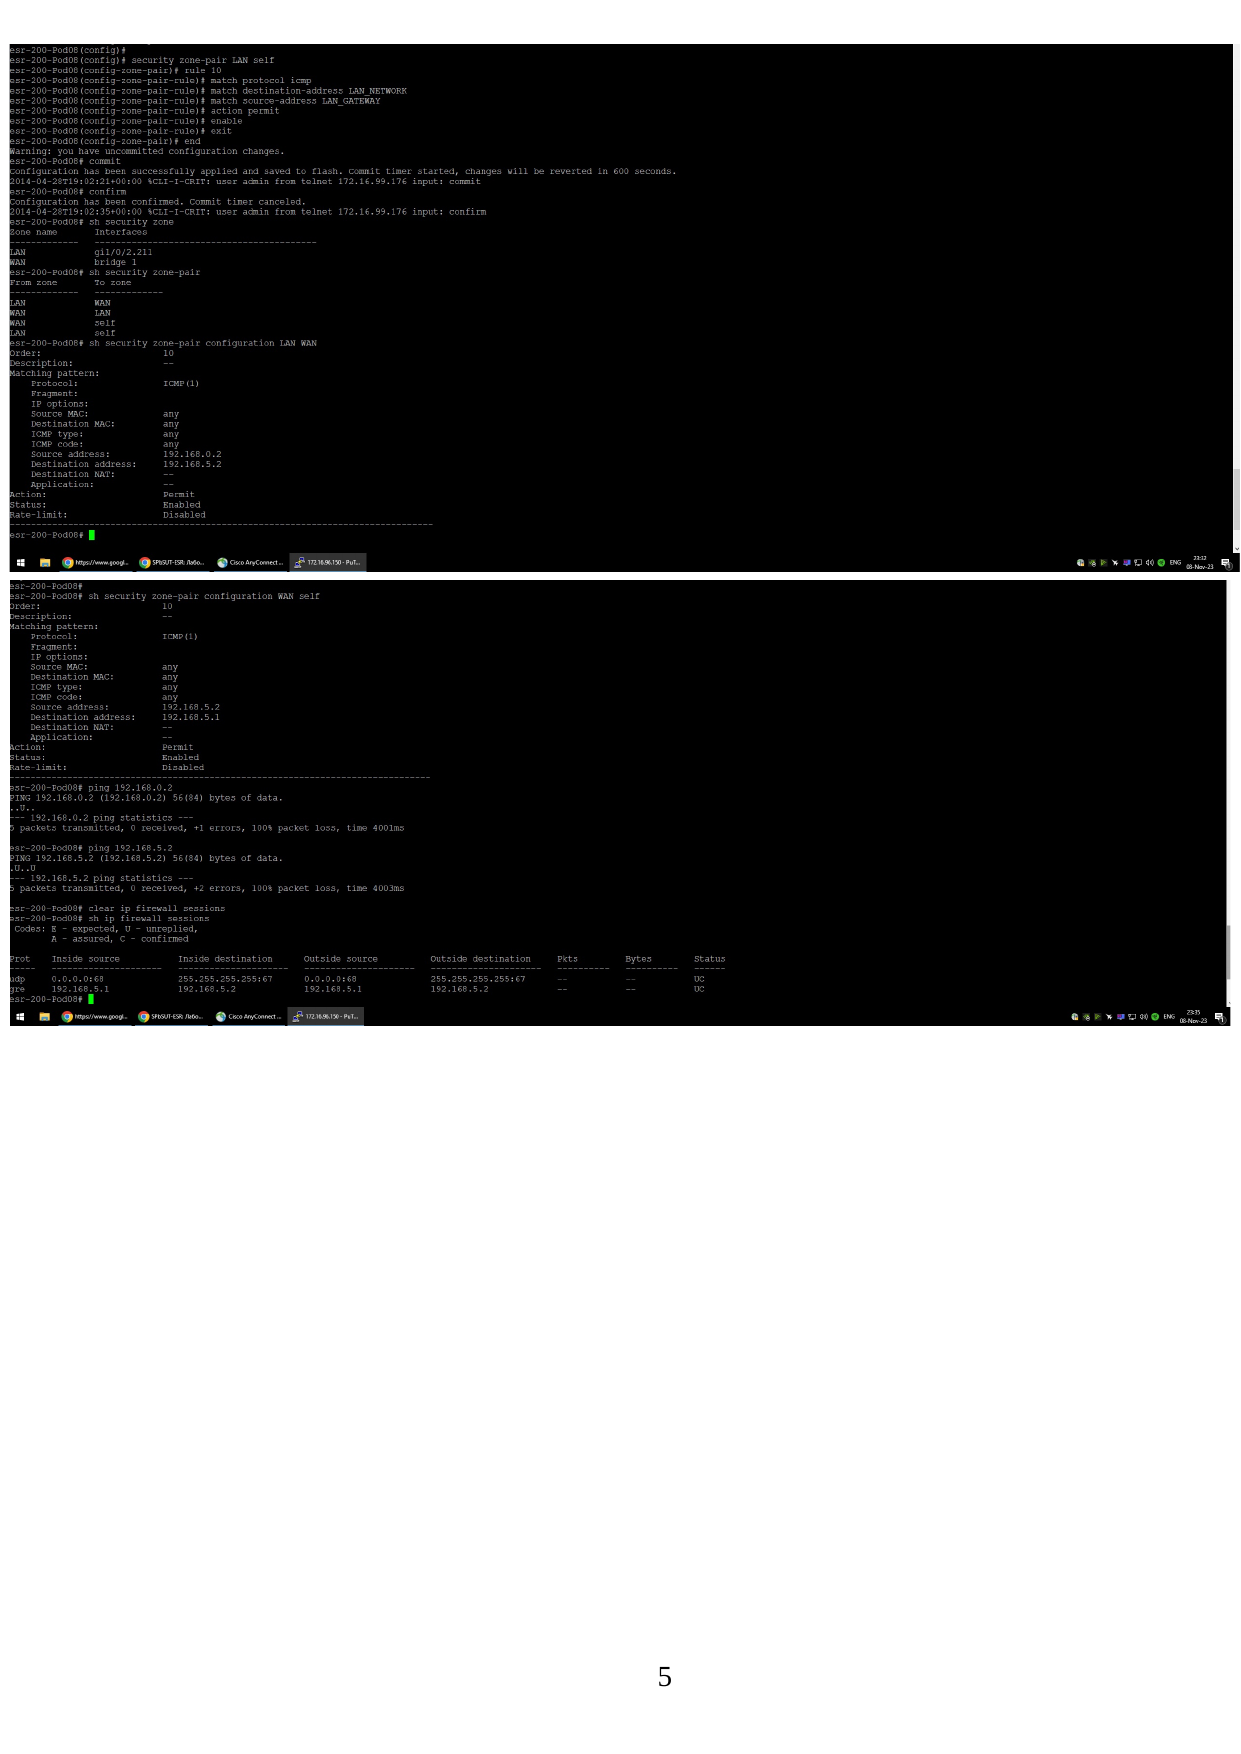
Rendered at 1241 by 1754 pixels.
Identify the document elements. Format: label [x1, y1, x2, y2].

picture [9, 44, 1240, 572]
picture [10, 580, 1231, 1026]
